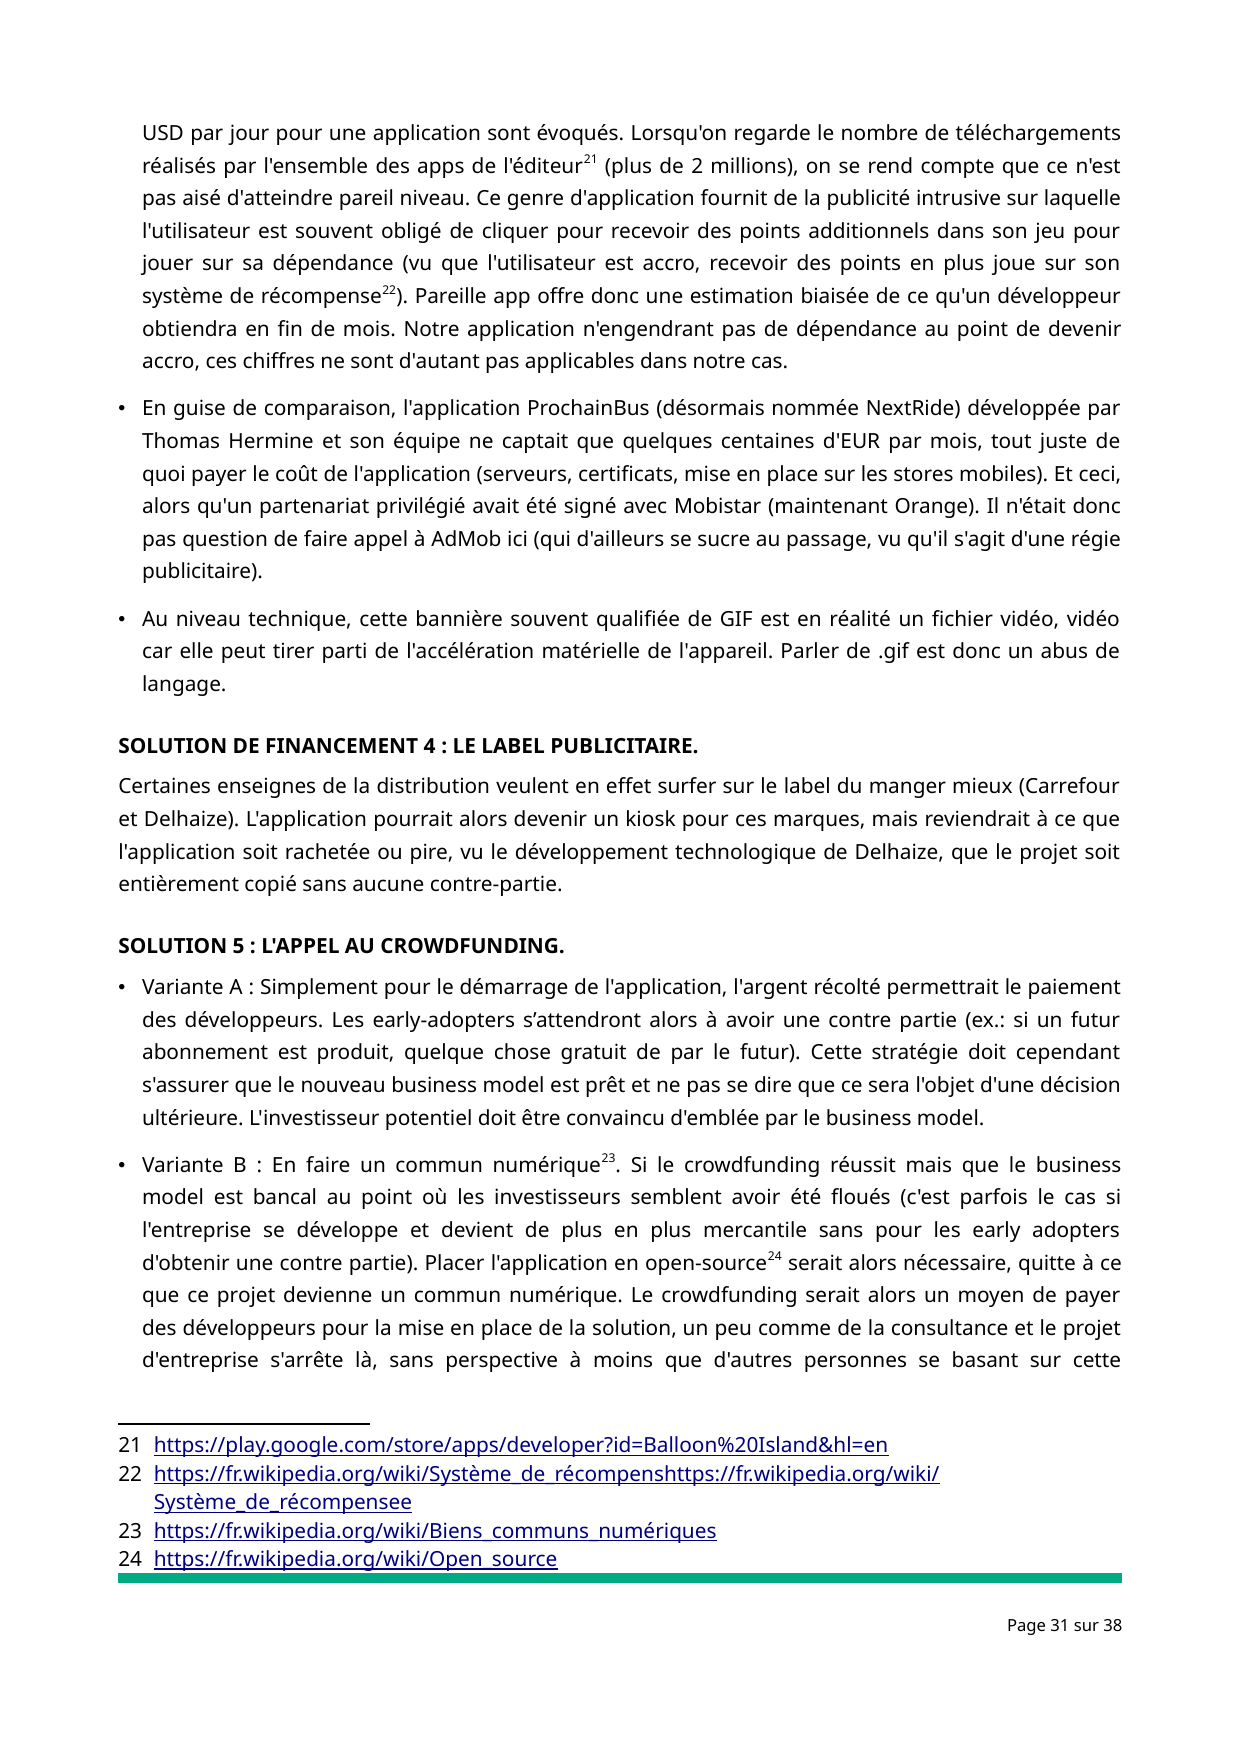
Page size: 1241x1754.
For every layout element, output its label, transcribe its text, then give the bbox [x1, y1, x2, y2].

text Certaines enseignes de la distribution veulent en effet surfer sur le label du manger mieux (Carrefour et Delhaize). L'application pourrait alors devenir un kiosk pour ces marques, mais reviendrait à ce que l'application soit rachetée ou pire, vu le développement technologique de Delhaize, que le projet soit entièrement copié sans aucune contre-partie. [118, 772, 1122, 898]
list https://fr.wikipedia.org/wiki/Biens_communs_numériques [118, 1516, 1122, 1544]
list Au niveau technique, cette bannière souvent qualifiée de GIF est en réalité un fichier vidéo, vidéo car elle peut tirer parti de l'accélération matérielle de l'appareil. Parler de .gif est donc un abus de langage. [118, 604, 1122, 697]
list Variante A : Simplement pour le démarrage de l'application, l'argent récolté permettrait le paiement des développeurs. Les early-adopters s’attendront alors à avoir une contre partie (ex.: si un futur abonnement est produit, quelque chose gratuit de par le futur). Cette stratégie doit cependant s'assurer que le nouveau business model est prêt et ne pas se dire que ce sera l'objet d'une décision ultérieure. L'investisseur potentiel doit être convaincu d'emblée par le business model. [118, 972, 1122, 1131]
list En guise de comparaison, l'application ProchainBus (désormais nommée NextRide) développée par Thomas Hermine et son équipe ne captait que quelques centaines d'EUR par mois, tout juste de quoi payer le coût de l'application (serveurs, certificats, mise en place sur les stores mobiles). Et ceci, alors qu'un partenariat privilégié avait été signé avec Mobistar (maintenant Orange). Il n'était donc pas question de faire appel à AdMob ici (qui d'ailleurs se sucre au passage, vu qu'il s'agit d'une régie publicitaire). [118, 393, 1122, 585]
list https://fr.wikipedia.org/wiki/Open_source [118, 1544, 1122, 1573]
list https://fr.wikipedia.org/wiki/Système_de_récompenshttps://fr.wikipedia.org/wiki/Système_de_récompensee [118, 1459, 1122, 1516]
subtitle Solution 5 : l'appel au crowdfunding. [118, 931, 1122, 960]
subtitle Solution de financement 4 : le label publicitaire. [118, 731, 1122, 759]
list Variante B : En faire un commun numérique. Si le crowdfunding réussit mais que le business model est bancal au point où les investisseurs semblent avoir été floués (c'est parfois le cas si l'entreprise se développe et devient de plus en plus mercantile sans pour les early adopters d'obtenir une contre partie). Placer l'application en open-source serait alors nécessaire, quitte à ce que ce projet devienne un commun numérique. Le crowdfunding serait alors un moyen de payer des développeurs pour la mise en place de la solution, un peu comme de la consultance et le projet d'entreprise s'arrête là, sans perspective à moins que d'autres personnes se basant sur cette [118, 1150, 1122, 1374]
list https://play.google.com/store/apps/developer?id=Balloon%20Island&hl=en [118, 1431, 1122, 1459]
list USD par jour pour une application sont évoqués. Lorsqu'on regarde le nombre de téléchargements réalisés par l'ensemble des apps de l'éditeur (plus de 2 millions), on se rend compte que ce n'est pas aisé d'atteindre pareil niveau. Ce genre d'application fournit de la publicité intrusive sur laquelle l'utilisateur est souvent obligé de cliquer pour recevoir des points additionnels dans son jeu pour jouer sur sa dépendance (vu que l'utilisateur est accro, recevoir des points en plus joue sur son système de récompense). Pareille app offre donc une estimation biaisée de ce qu'un développeur obtiendra en fin de mois. Notre application n'engendrant pas de dépendance au point de devenir accro, ces chiffres ne sont d'autant pas applicables dans notre cas. [118, 118, 1122, 375]
